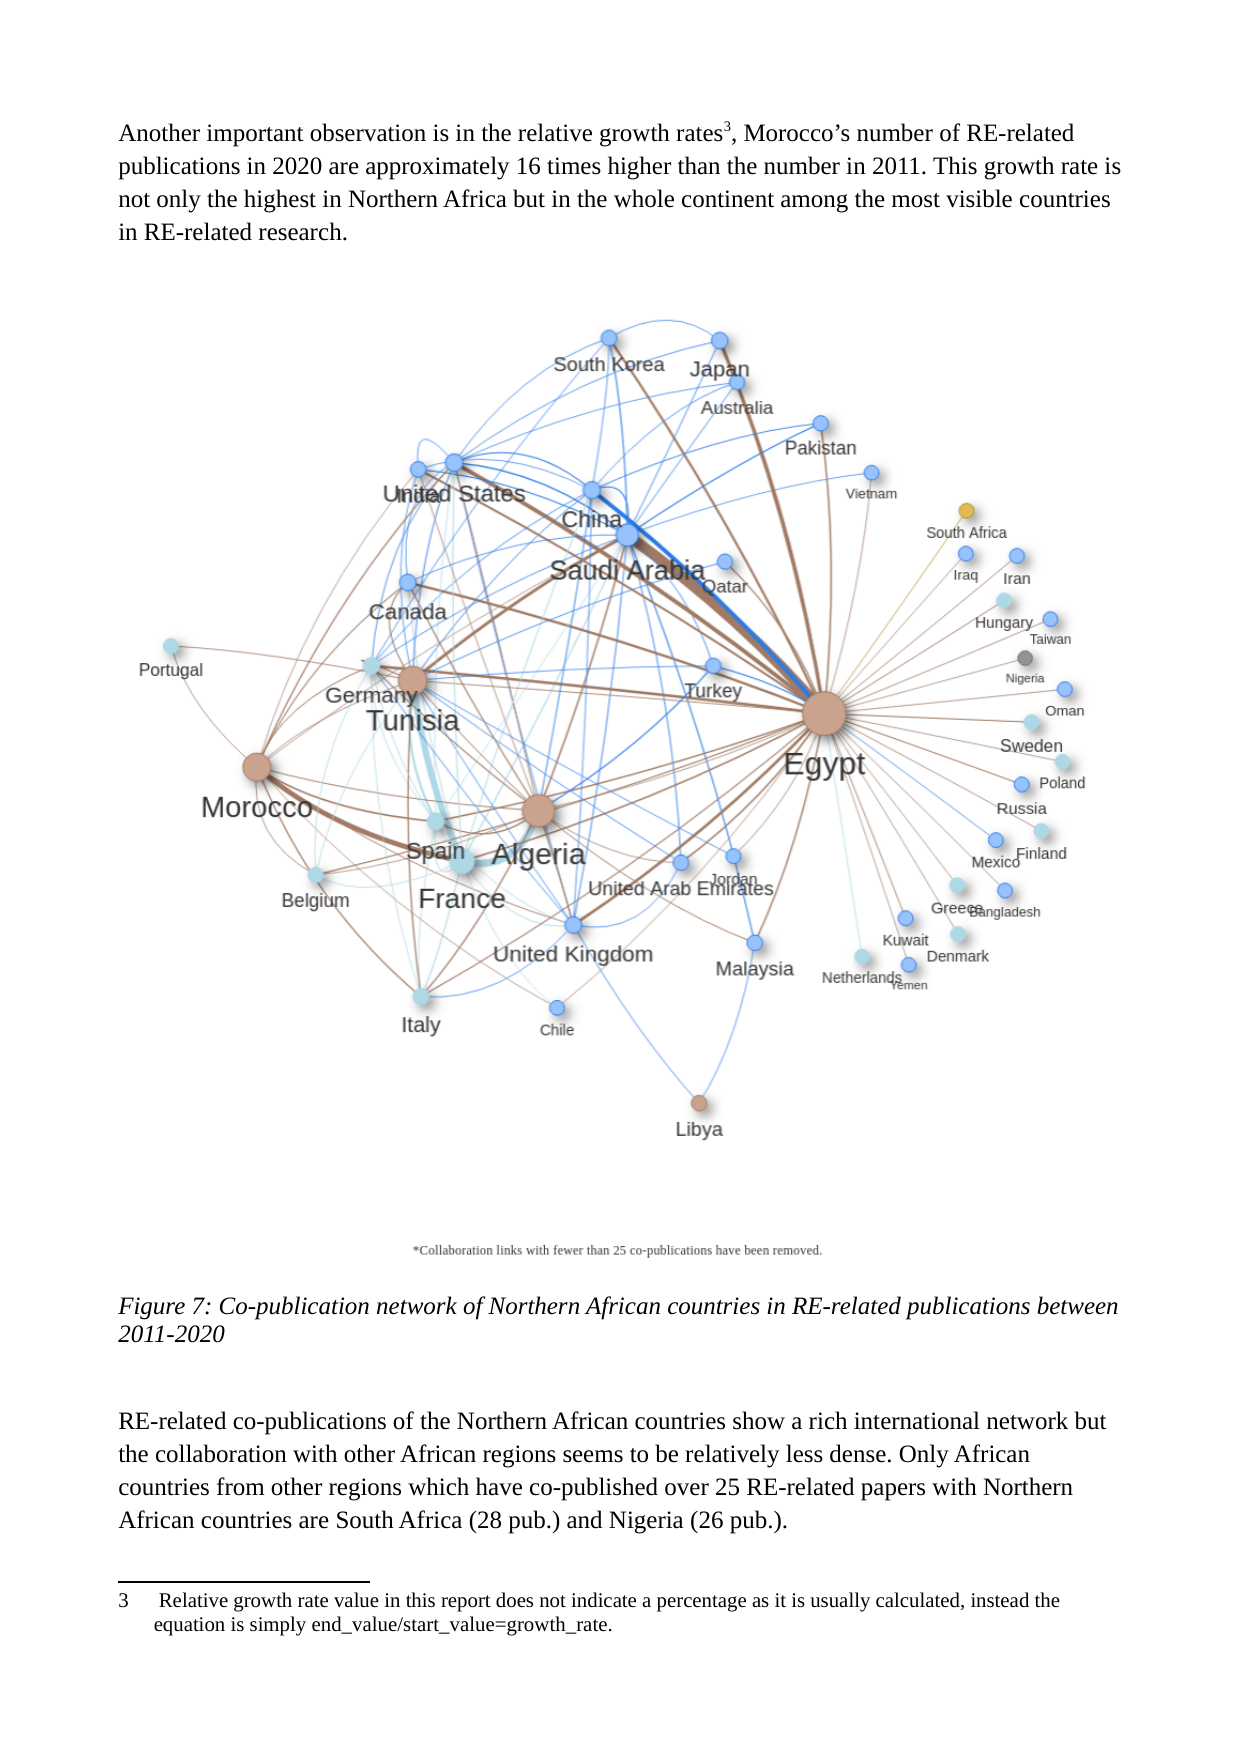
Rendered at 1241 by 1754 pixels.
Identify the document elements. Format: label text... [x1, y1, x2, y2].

picture [118, 277, 1123, 1291]
text RE-related co-publications of the Northern African countries show a rich international network but the collaboration with other African regions seems to be relatively less dense. Only African countries from other regions which have co-published over 25 RE-related papers with Northern African countries are South Africa (28 pub.) and Nigeria (26 pub.). [118, 1406, 1122, 1534]
text Relative growth rate value in this report does not indicate a percentage as it is usually calculated, instead the equation is simply end_value/start_value=growth_rate. [118, 1588, 1122, 1636]
text Another important observation is in the relative growth rates, Morocco’s number of RE-related publications in 2020 are approximately 16 times higher than the number in 2011. This growth rate is not only the highest in Northern Africa but in the whole continent among the most visible countries in RE-related research. [118, 118, 1122, 246]
text Figure 7: Co-publication network of Northern African countries in RE-related publications between 2011-2020 [118, 1291, 1122, 1348]
